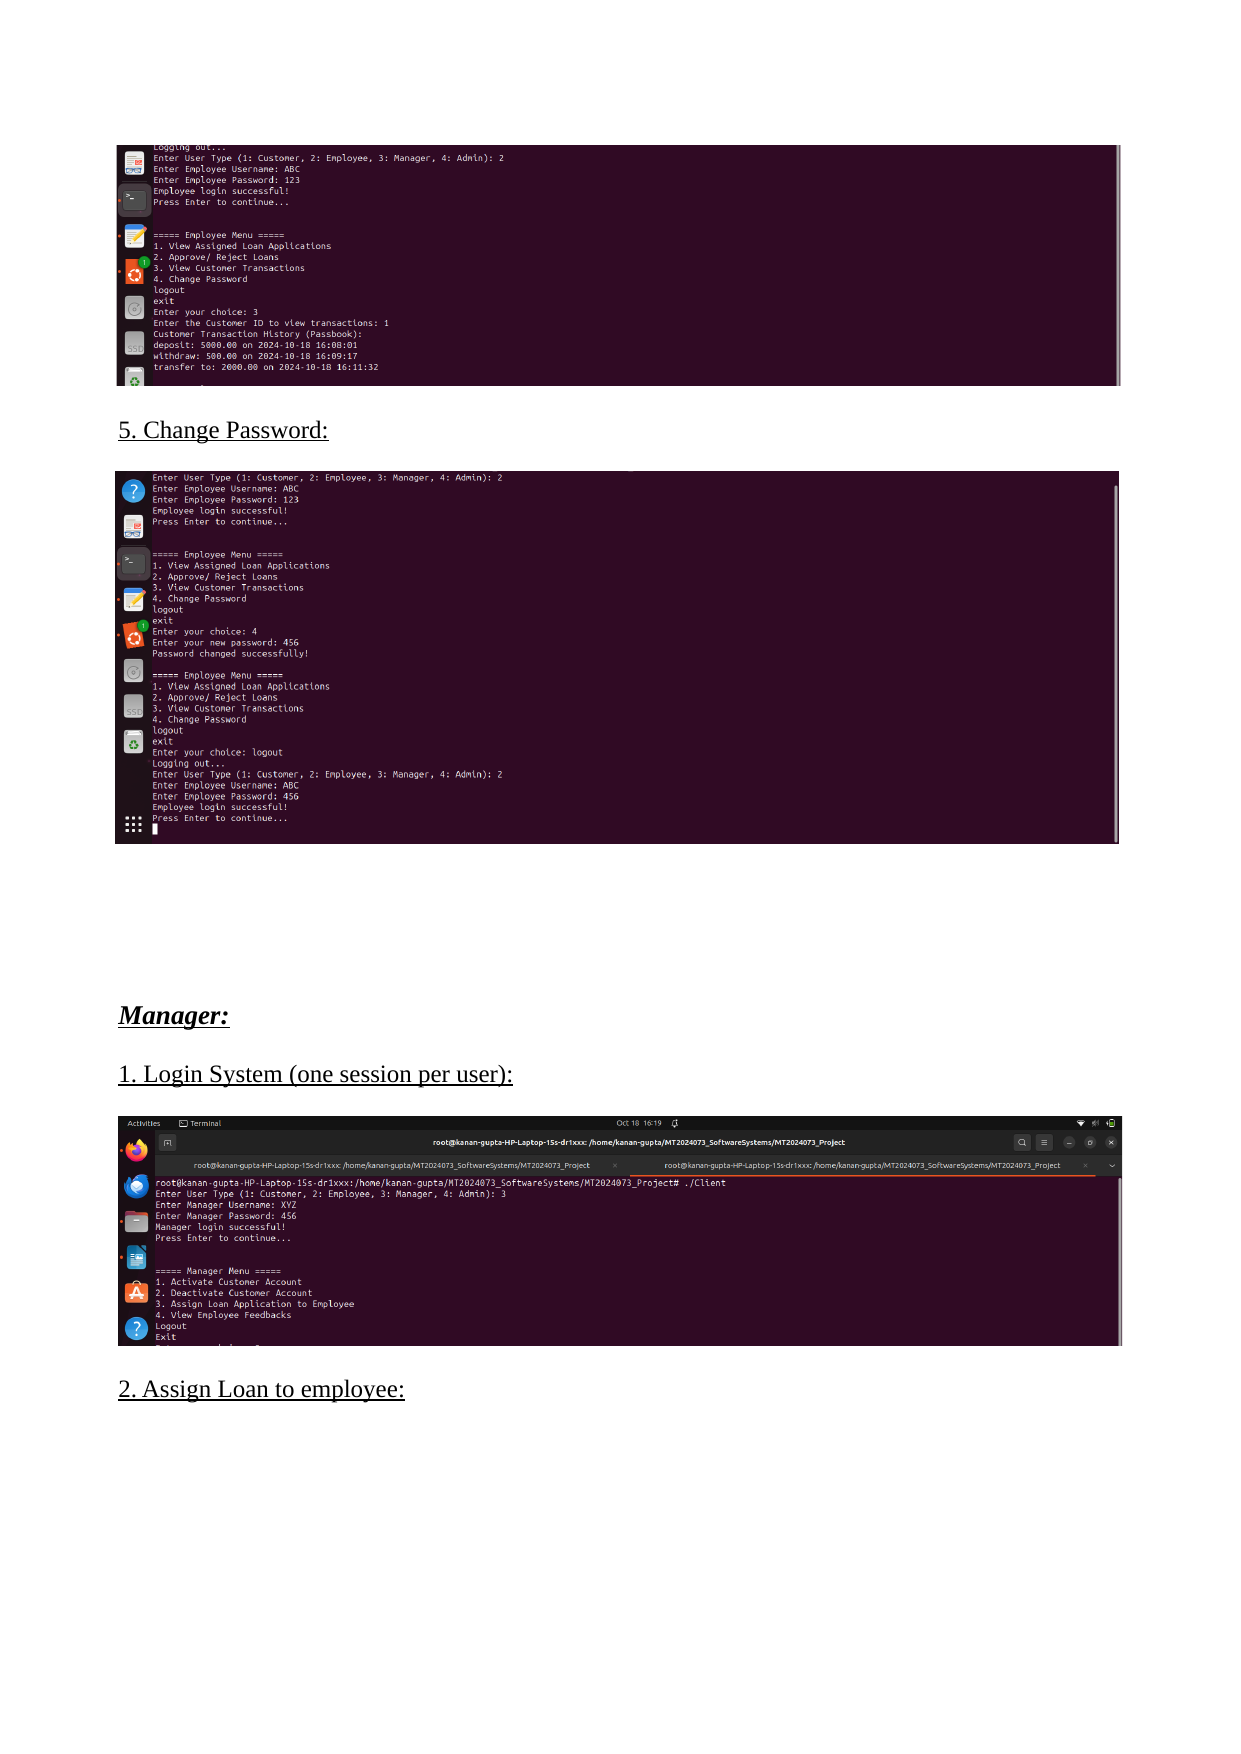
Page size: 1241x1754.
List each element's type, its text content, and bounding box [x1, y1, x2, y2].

text 5. Change Password: [118, 415, 1122, 443]
text Manager: 1. Login System (one session per user): [118, 999, 1122, 1088]
picture [115, 471, 1119, 844]
picture [116, 145, 1121, 386]
text 2. Assign Loan to employee: [118, 1374, 1122, 1403]
